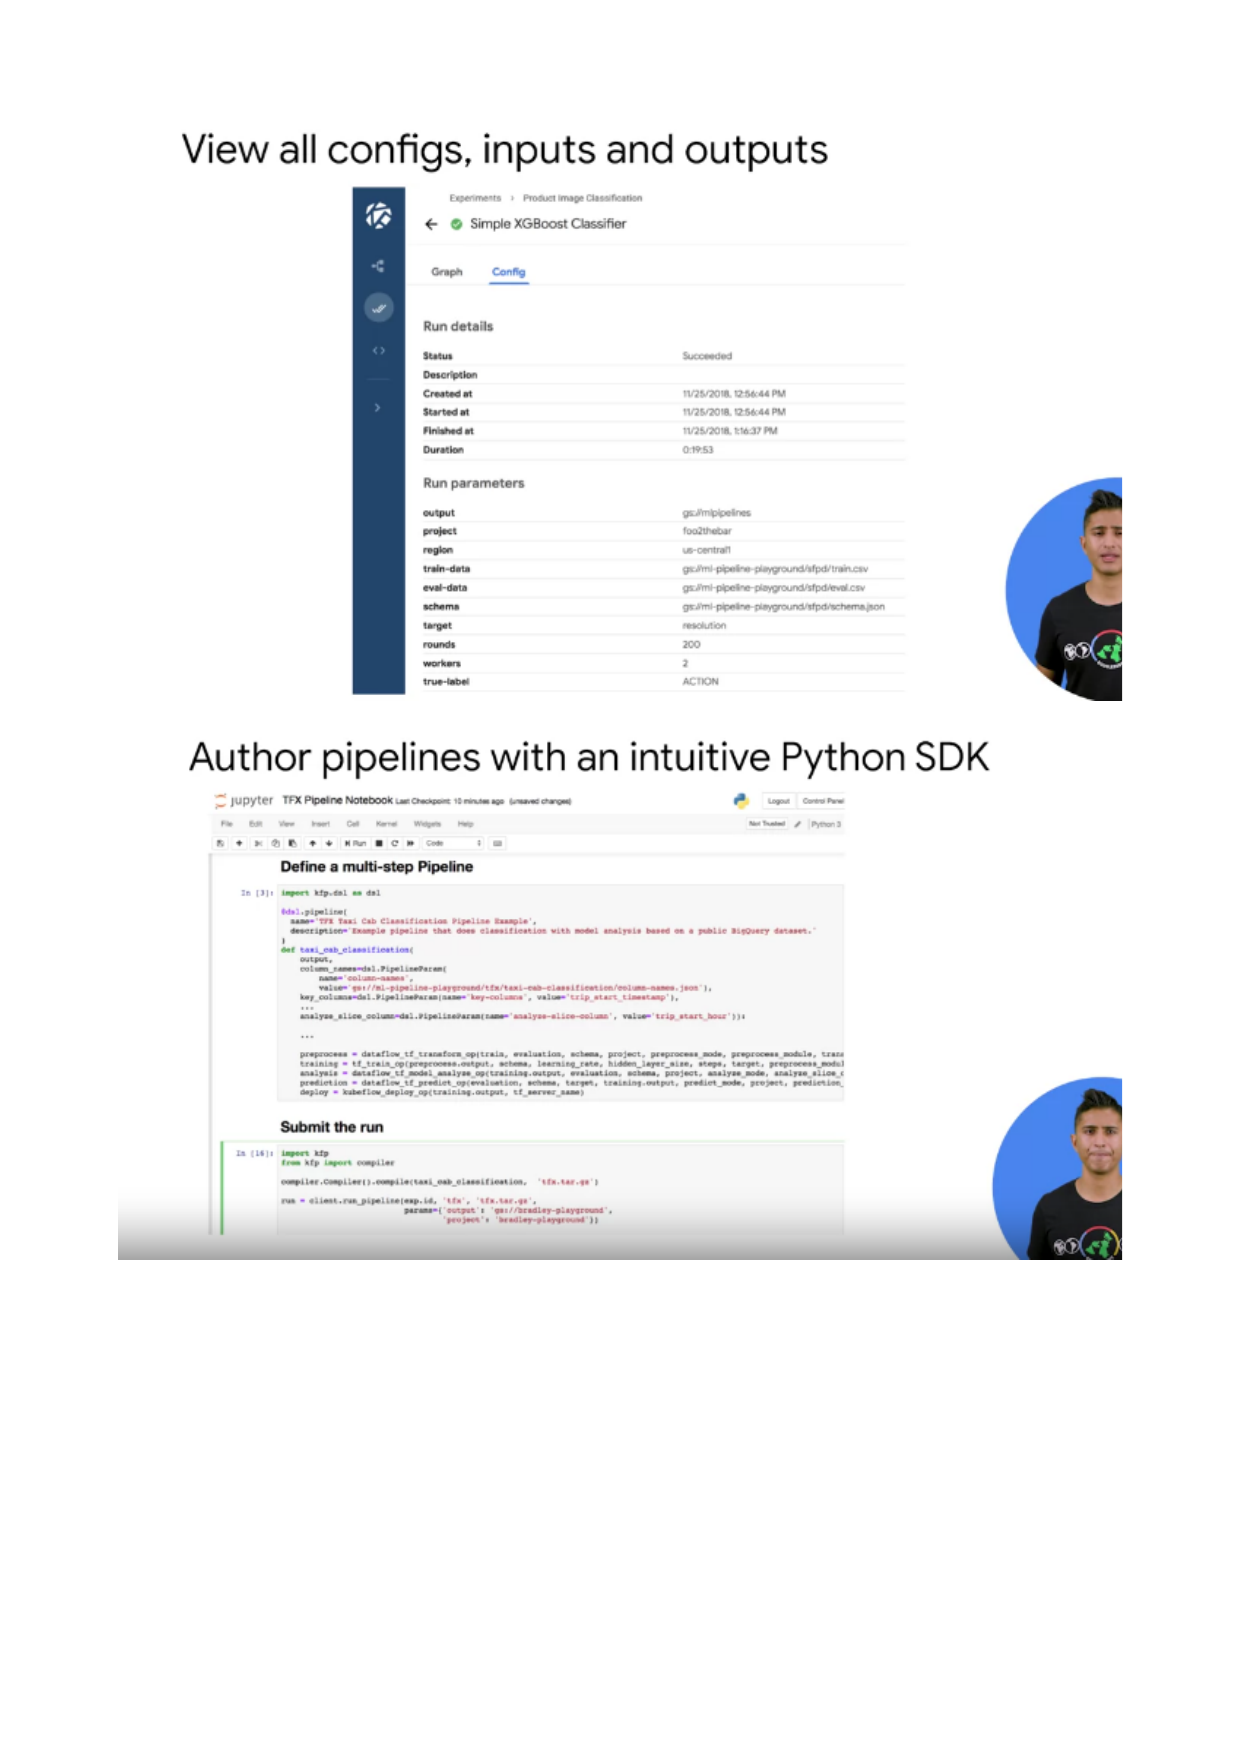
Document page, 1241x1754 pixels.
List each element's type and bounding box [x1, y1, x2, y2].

picture [118, 728, 1123, 1260]
picture [118, 118, 1123, 701]
